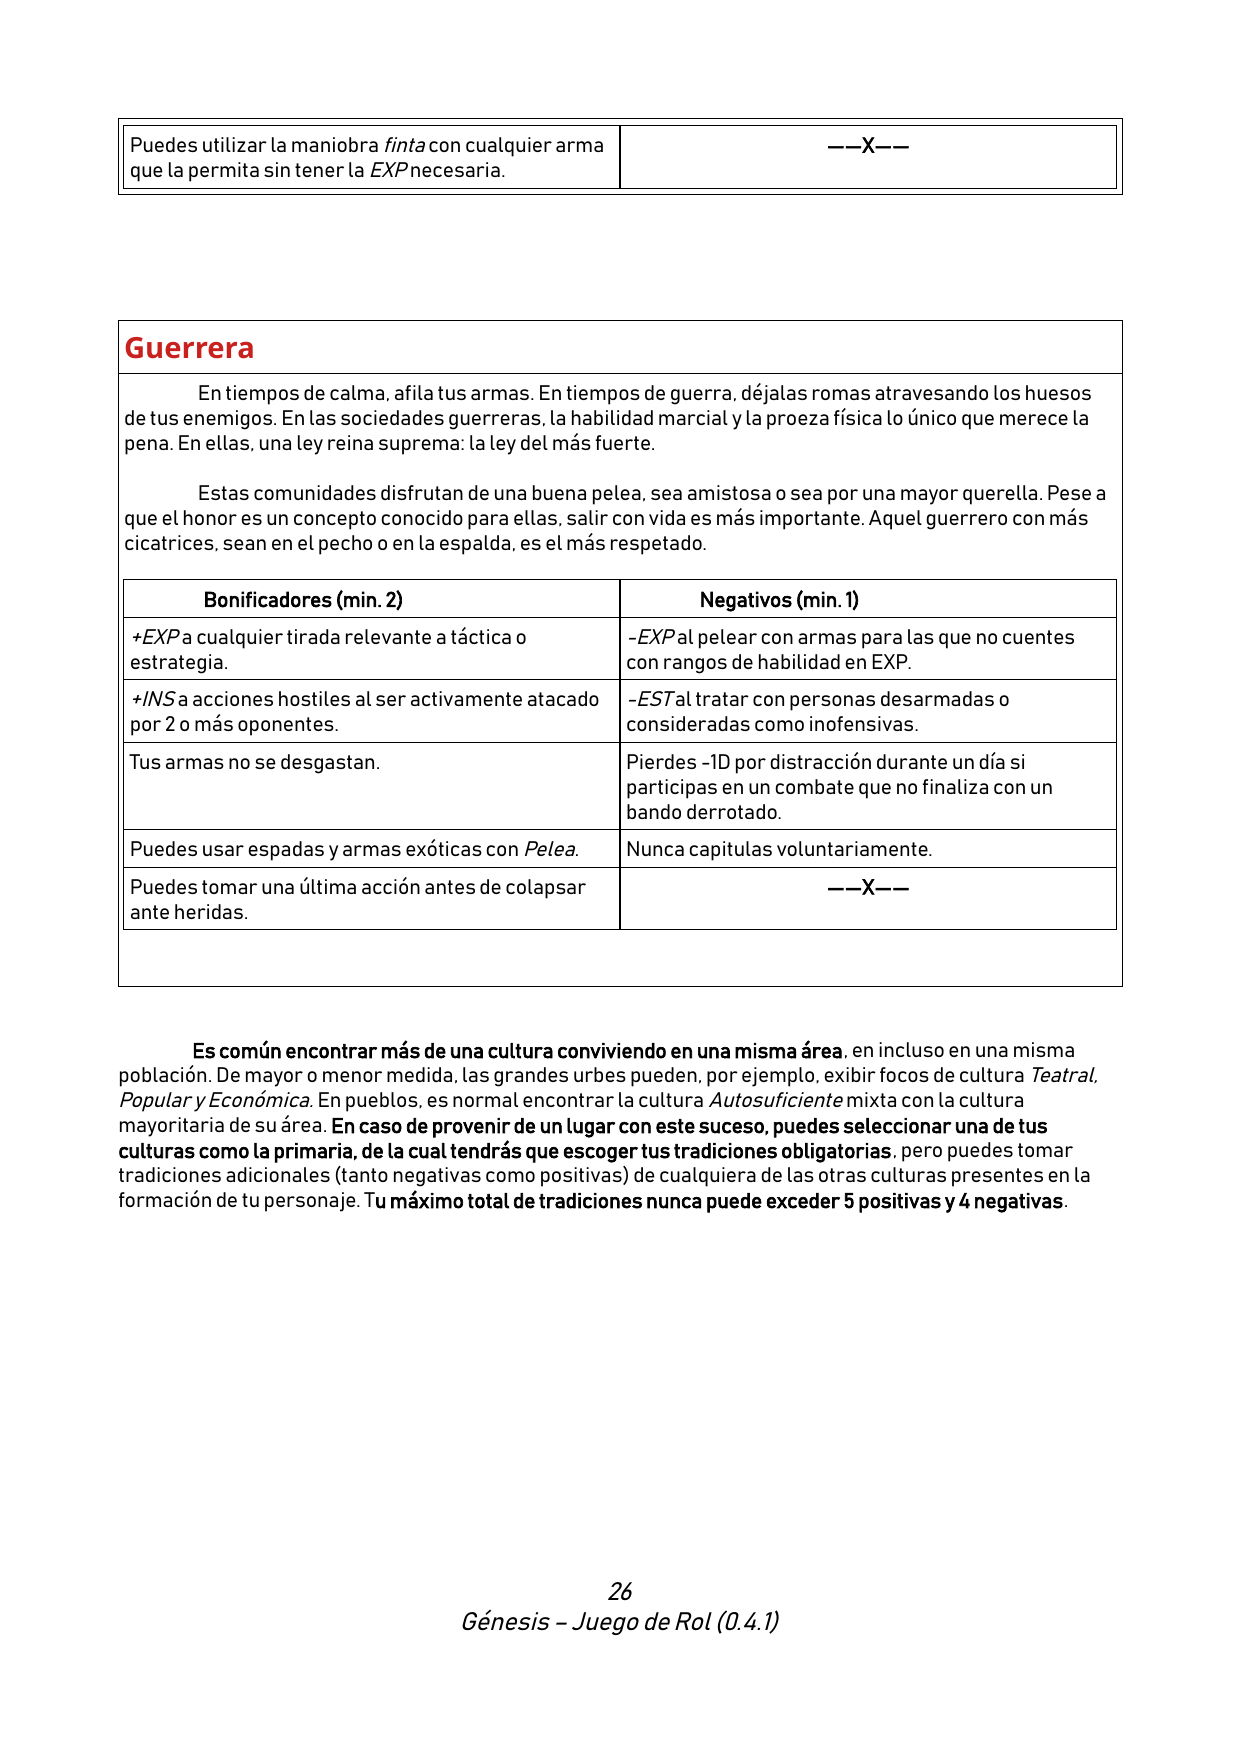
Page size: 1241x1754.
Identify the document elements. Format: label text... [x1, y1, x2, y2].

table_header Guerrera [119, 321, 1122, 372]
table_cell Puedes usar espadas y armas exóticas con Pelea. [124, 830, 619, 867]
table_cell ——X—— [621, 126, 1116, 187]
table_header Negativos (min. 1) [621, 580, 1116, 617]
table_cell Nunca capitulas voluntariamente. [621, 830, 1116, 867]
table_cell +INS a acciones hostiles al ser activamente atacado por 2 o más oponentes. [124, 680, 619, 742]
table_cell ——X—— [621, 868, 1116, 929]
table_cell Pierdes -1D por distracción durante un día si participas en un combate que no finaliza con un bando derrotado. [621, 743, 1116, 829]
table_cell Tus armas no se desgastan. [124, 743, 619, 829]
table_cell -EXP al pelear con armas para las que no cuentes con rangos de habilidad en EXP. [621, 618, 1116, 679]
table_cell En tiempos de calma, afila tus armas. En tiempos de guerra, déjalas romas atravesando los huesos de tus enemigos. En las sociedades guerreras, la habilidad marcial y la proeza física lo único que merece la pena. En ellas, una ley reina suprema: la ley del más fuerte. Estas comunidades disfrutan de una buena pelea, sea amistosa o sea por una mayor querella. Pese a que el honor es un concepto conocido para ellas, salir con vida es más importante. Aquel guerrero con más cicatrices, sean en el pecho o en la espalda, es el más respetado. [119, 374, 1122, 986]
text Es común encontrar más de una cultura conviviendo en una misma área, en incluso en una misma población. De mayor o menor medida, las grandes urbes pueden, por ejemplo, exibir focos de cultura Teatral, Popular y Económica. En pueblos, es normal encontrar la cultura Autosuficiente mixta con la cultura mayoritaria de su área. En caso de provenir de un lugar con este suceso, puedes seleccionar una de tus culturas como la primaria, de la cual tendrás que escoger tus tradiciones obligatorias, pero puedes tomar tradiciones adicionales (tanto negativas como positivas) de cualquiera de las otras culturas presentes en la formación de tu personaje. Tu máximo total de tradiciones nunca puede exceder 5 positivas y 4 negativas. [118, 1037, 1122, 1212]
table_cell +EXP a cualquier tirada relevante a táctica o estrategia. [124, 618, 619, 679]
table_cell [119, 119, 1122, 194]
table_cell Puedes utilizar la maniobra finta con cualquier arma que la permita sin tener la EXP necesaria. [124, 126, 619, 187]
table_cell -EST al tratar con personas desarmadas o consideradas como inofensivas. [621, 680, 1116, 742]
table_cell Puedes tomar una última acción antes de colapsar ante heridas. [124, 868, 619, 929]
table_header Bonificadores (min. 2) [124, 580, 619, 617]
